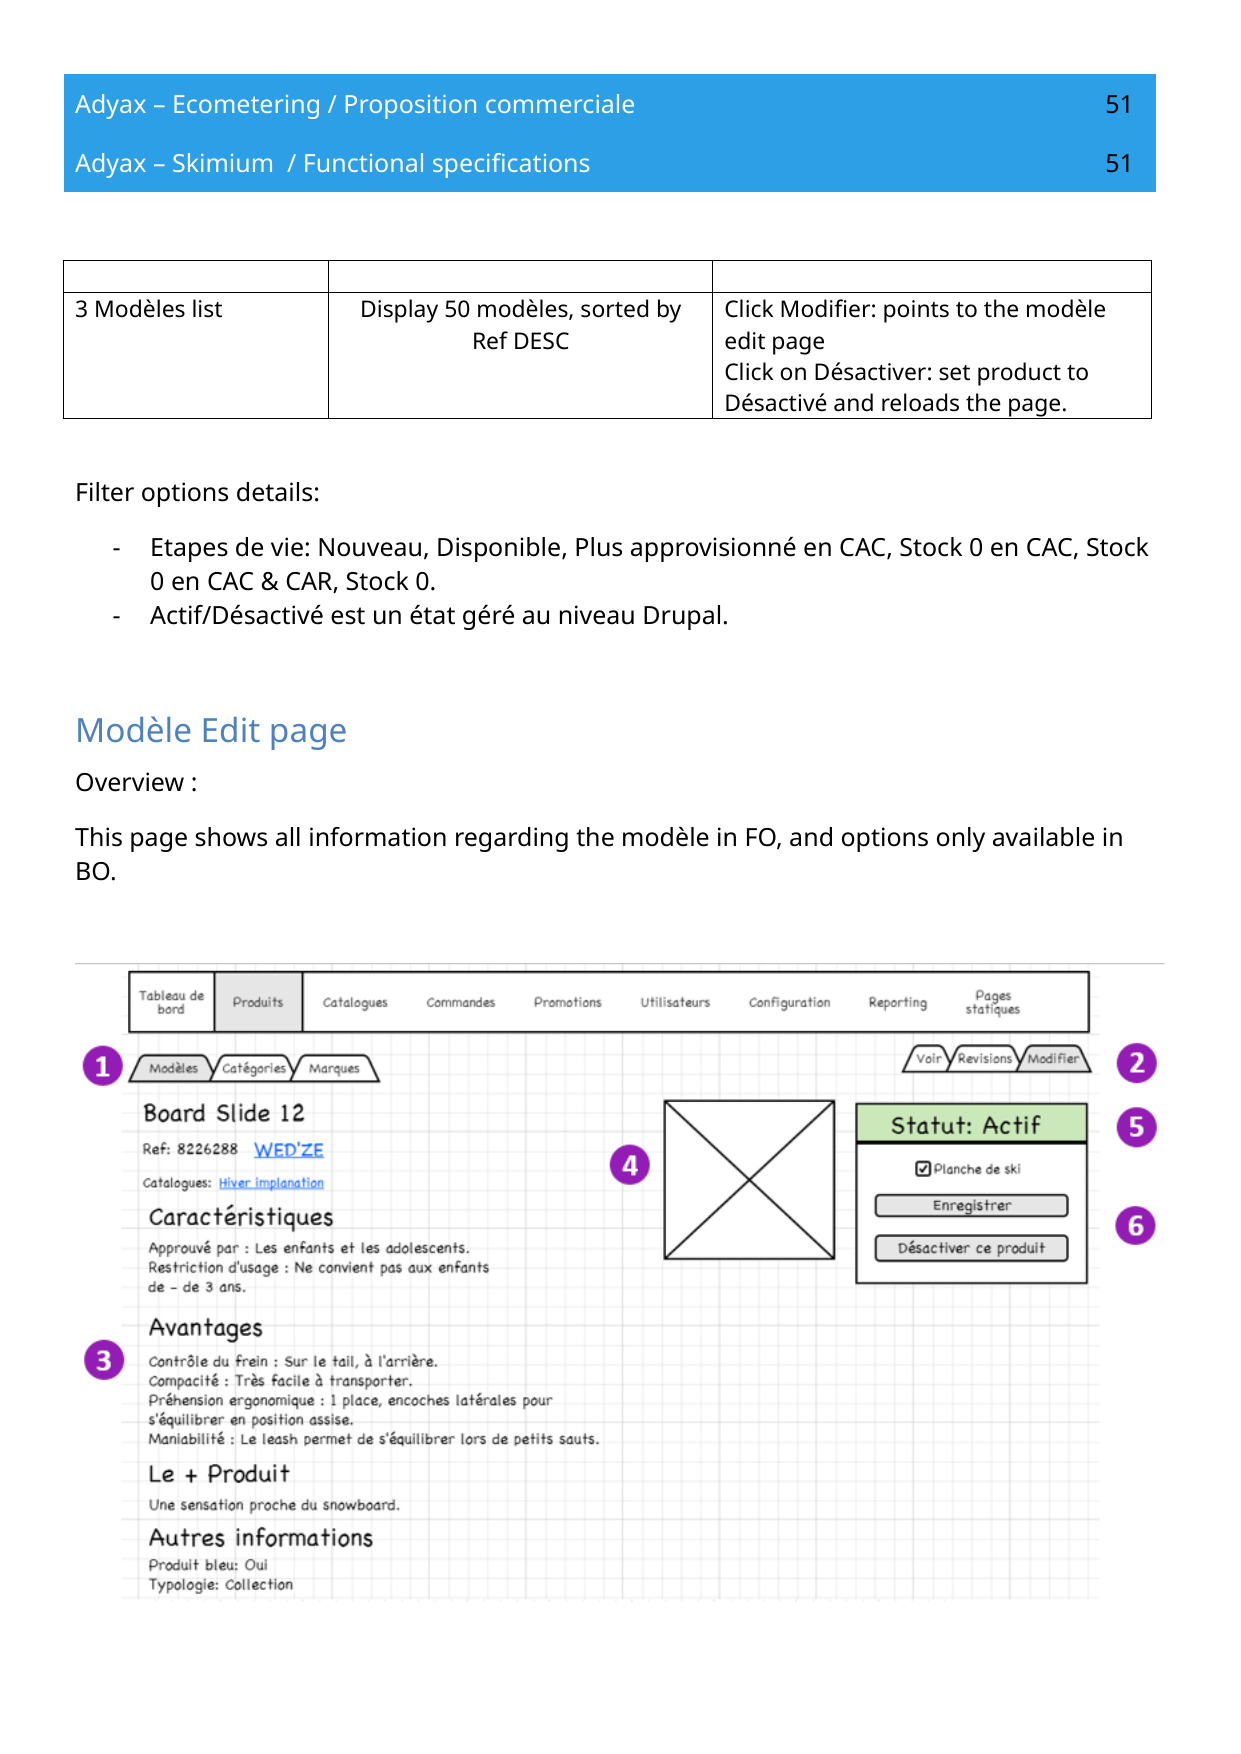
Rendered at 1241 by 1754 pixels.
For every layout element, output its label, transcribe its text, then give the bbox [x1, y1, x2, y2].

table_cell [713, 261, 1151, 292]
subtitle Modèle Edit page [75, 707, 1165, 752]
table_cell Click Modifier: points to the modèle edit page Click on Désactiver: set product to Désactivé and reloads the page. [713, 293, 1151, 418]
table_cell Display 50 modèles, sorted by Ref DESC [329, 293, 712, 418]
table_cell [64, 261, 328, 292]
list Actif/Désactivé est un état géré au niveau Drupal. [112, 597, 1165, 631]
table_cell 3 Modèles list [64, 293, 328, 418]
list Etapes de vie: Nouveau, Disponible, Plus approvisionné en CAC, Stock 0 en CAC, Stock 0 en CAC & CAR, Stock 0. [112, 529, 1165, 597]
text Overview : [75, 765, 1165, 799]
table_cell [329, 261, 712, 292]
text This page shows all information regarding the modèle in FO, and options only available in BO. [75, 820, 1165, 888]
picture [75, 963, 1165, 1602]
text Filter options details: [75, 474, 1165, 508]
